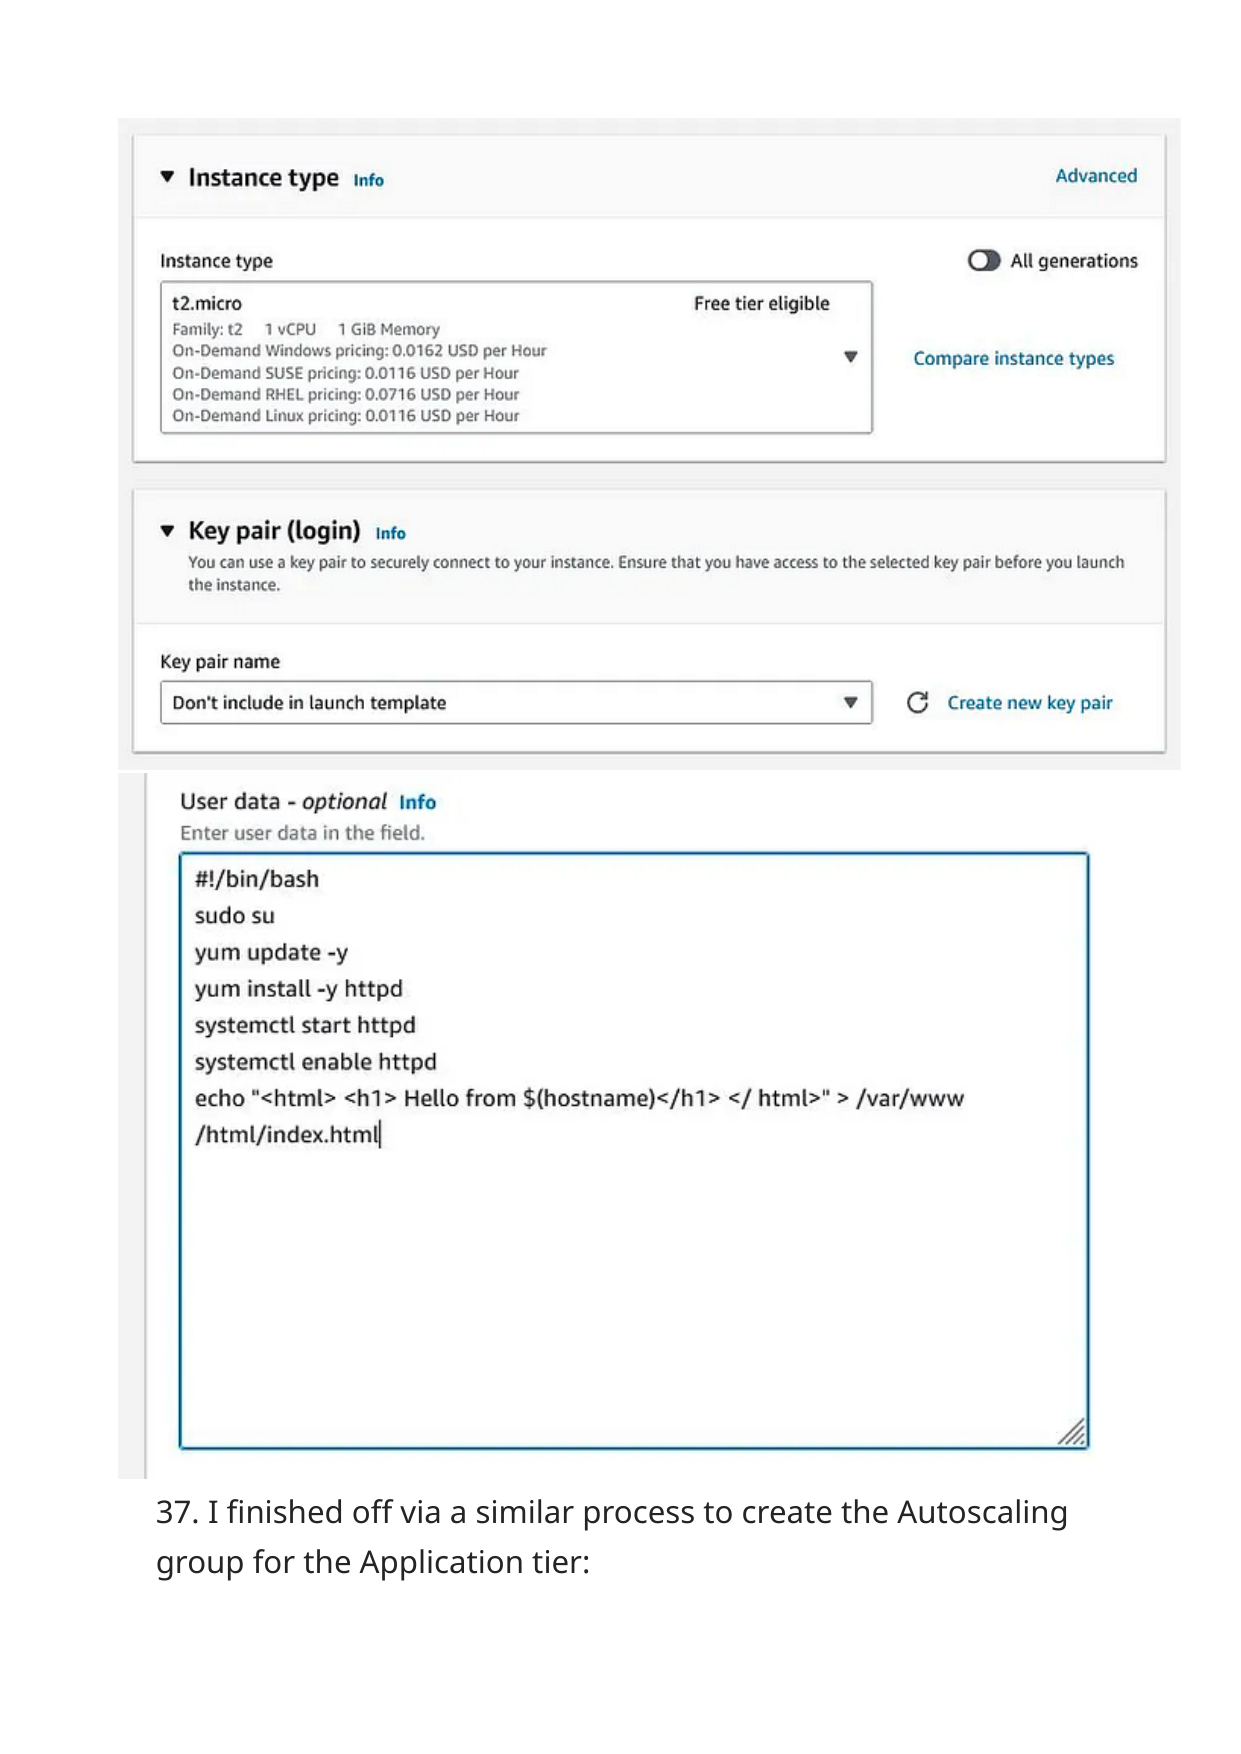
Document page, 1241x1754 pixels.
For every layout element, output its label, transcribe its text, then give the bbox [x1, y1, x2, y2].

text 37. I finished off via a similar process to create the Autoscaling group for the Application tier: [156, 1483, 1084, 1583]
picture [118, 118, 1181, 770]
picture [118, 773, 1166, 1479]
